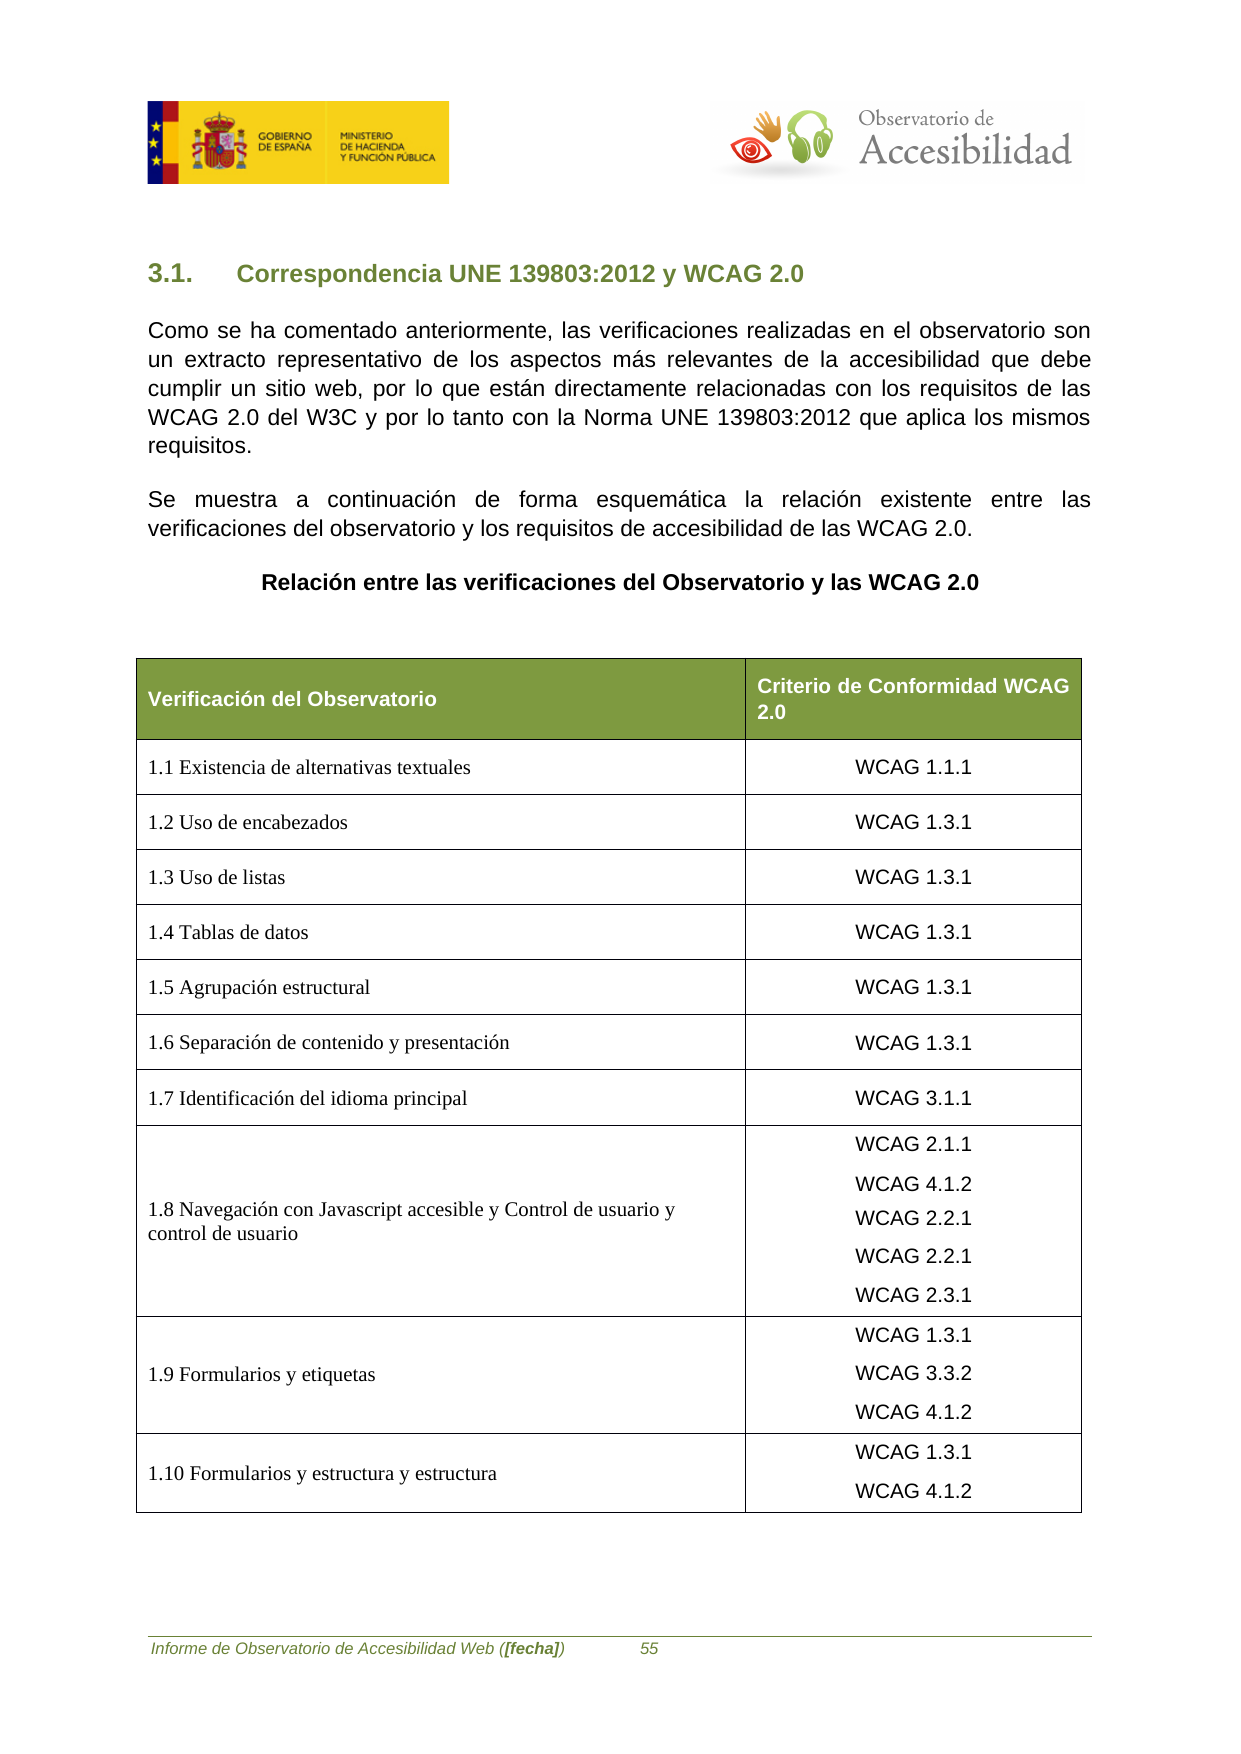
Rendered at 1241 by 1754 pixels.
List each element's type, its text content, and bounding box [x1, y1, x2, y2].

table_cell WCAG 1.3.1 [746, 850, 1081, 904]
picture [147, 101, 450, 184]
table_header Criterio de Conformidad WCAG 2.0 [746, 659, 1081, 739]
table_cell 1.4 Tablas de datos [137, 905, 745, 959]
table_cell 1.3 Uso de listas [137, 850, 745, 904]
subtitle Correspondencia UNE 139803:2012 y WCAG 2.0 [148, 257, 1092, 288]
table_cell 1.8 Navegación con Javascript accesible y Control de usuario y control de usuario [137, 1126, 745, 1316]
table_cell WCAG 1.3.1 WCAG 3.3.2 WCAG 4.1.2 [746, 1317, 1081, 1432]
table_cell WCAG 1.3.1 WCAG 4.1.2 [746, 1434, 1081, 1512]
table_cell WCAG 1.3.1 [746, 960, 1081, 1014]
table_cell WCAG 2.1.1 WCAG 4.1.2 WCAG 2.2.1 WCAG 2.2.1 WCAG 2.3.1 [746, 1126, 1081, 1316]
picture [710, 101, 1086, 184]
table_cell 1.5 Agrupación estructural [137, 960, 745, 1014]
table_cell 1.7 Identificación del idioma principal [137, 1070, 745, 1124]
table_cell 1.6 Separación de contenido y presentación [137, 1015, 745, 1069]
table_cell WCAG 1.3.1 [746, 905, 1081, 959]
table_cell WCAG 1.1.1 [746, 740, 1081, 794]
table_cell 1.10 Formularios y estructura y estructura [137, 1434, 745, 1512]
table_header Verificación del Observatorio [137, 659, 745, 739]
table_cell WCAG 3.1.1 [746, 1070, 1081, 1124]
text Se muestra a continuación de forma esquemática la relación existente entre las verificaciones del observatorio y los requisitos de accesibilidad de las WCAG 2.0. [148, 486, 1092, 542]
text Como se ha comentado anteriormente, las verificaciones realizadas en el observatorio son un extracto representativo de los aspectos más relevantes de la accesibilidad que debe cumplir un sitio web, por lo que están directamente relacionadas con los requisitos de las WCAG 2.0 del W3C y por lo tanto con la Norma UNE 139803:2012 que aplica los mismos requisitos. [148, 317, 1092, 459]
text Relación entre las verificaciones del Observatorio y las WCAG 2.0 [148, 569, 1092, 596]
table_cell 1.9 Formularios y etiquetas [137, 1317, 745, 1432]
table_cell WCAG 1.3.1 [746, 1015, 1081, 1069]
table_cell 1.2 Uso de encabezados [137, 795, 745, 849]
table_cell 1.1 Existencia de alternativas textuales [137, 740, 745, 794]
table_cell WCAG 1.3.1 [746, 795, 1081, 849]
